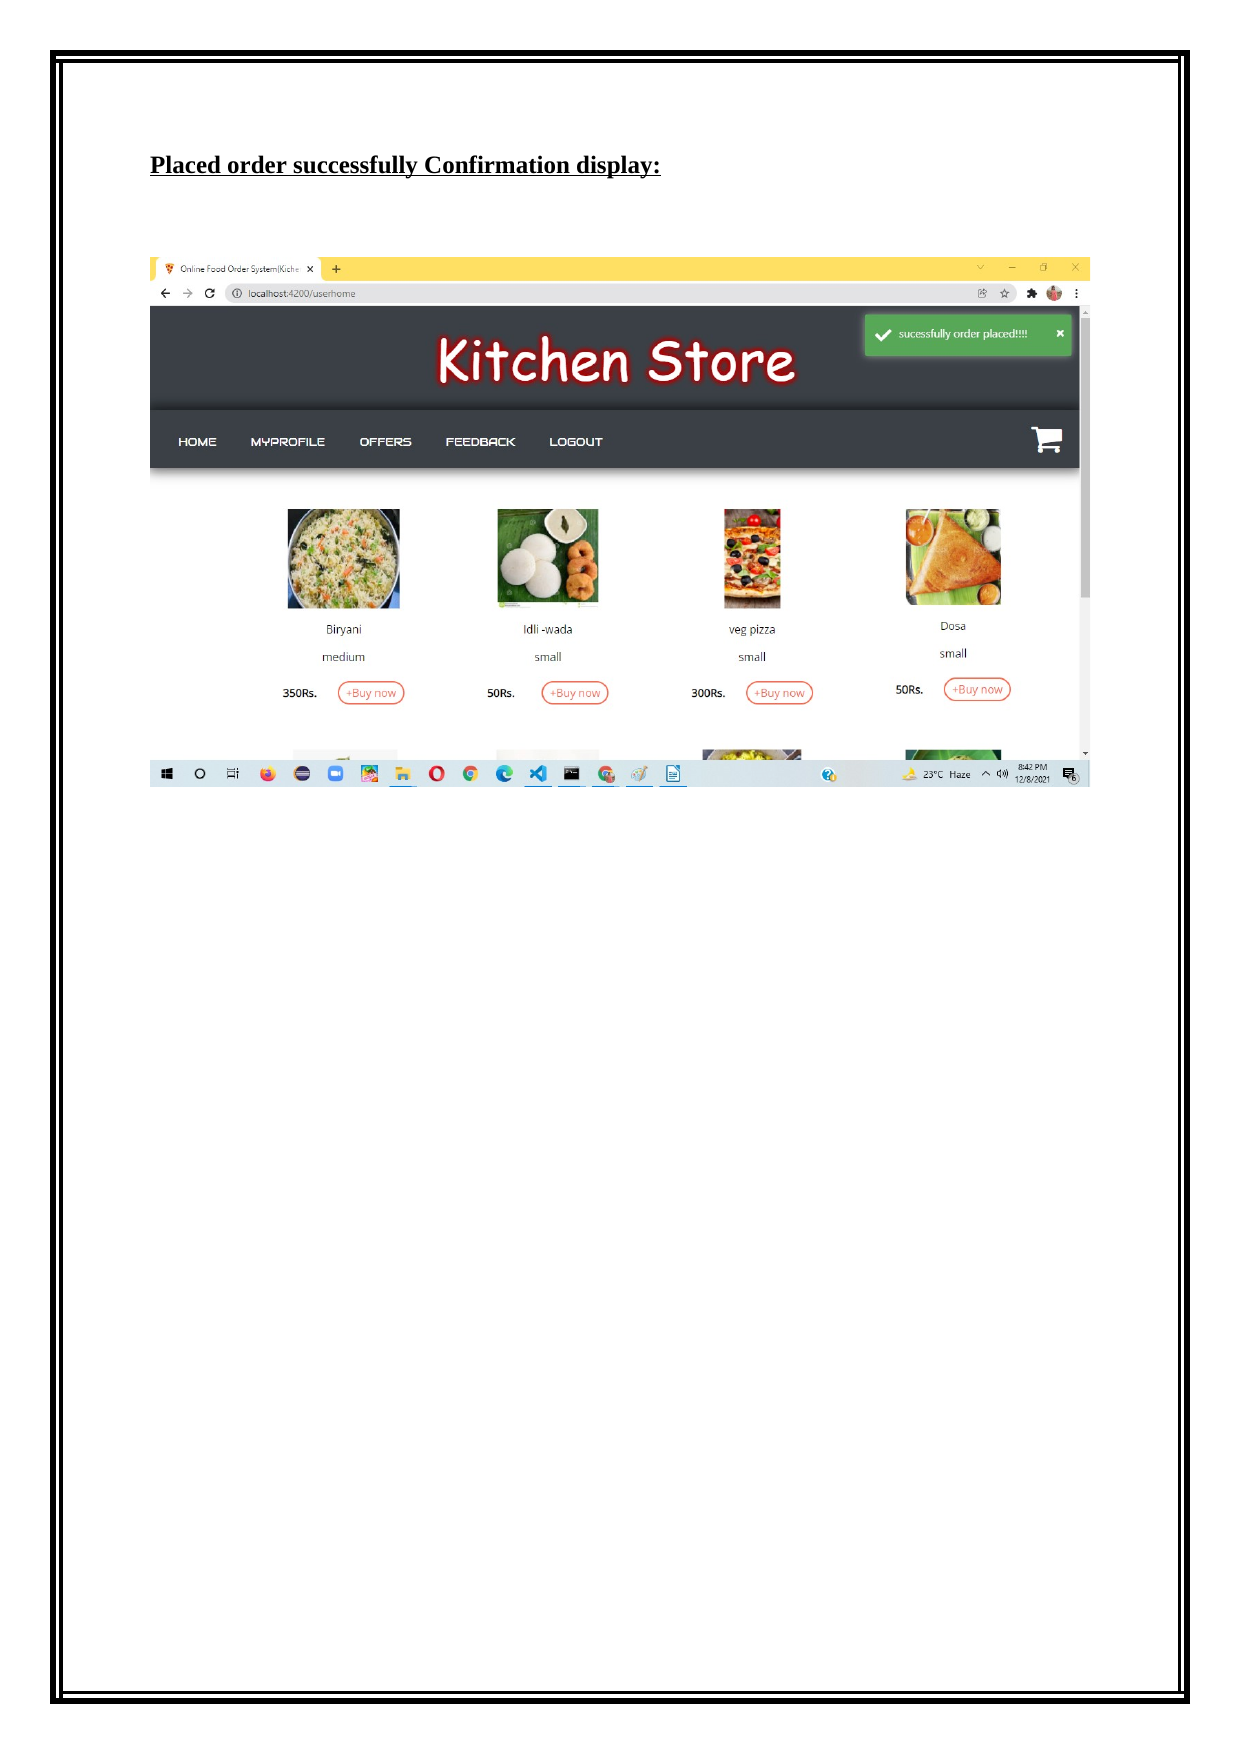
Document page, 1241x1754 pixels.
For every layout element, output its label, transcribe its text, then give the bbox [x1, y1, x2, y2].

text Placed order successfully Confirmation display: [150, 150, 1090, 179]
picture [150, 257, 1091, 787]
